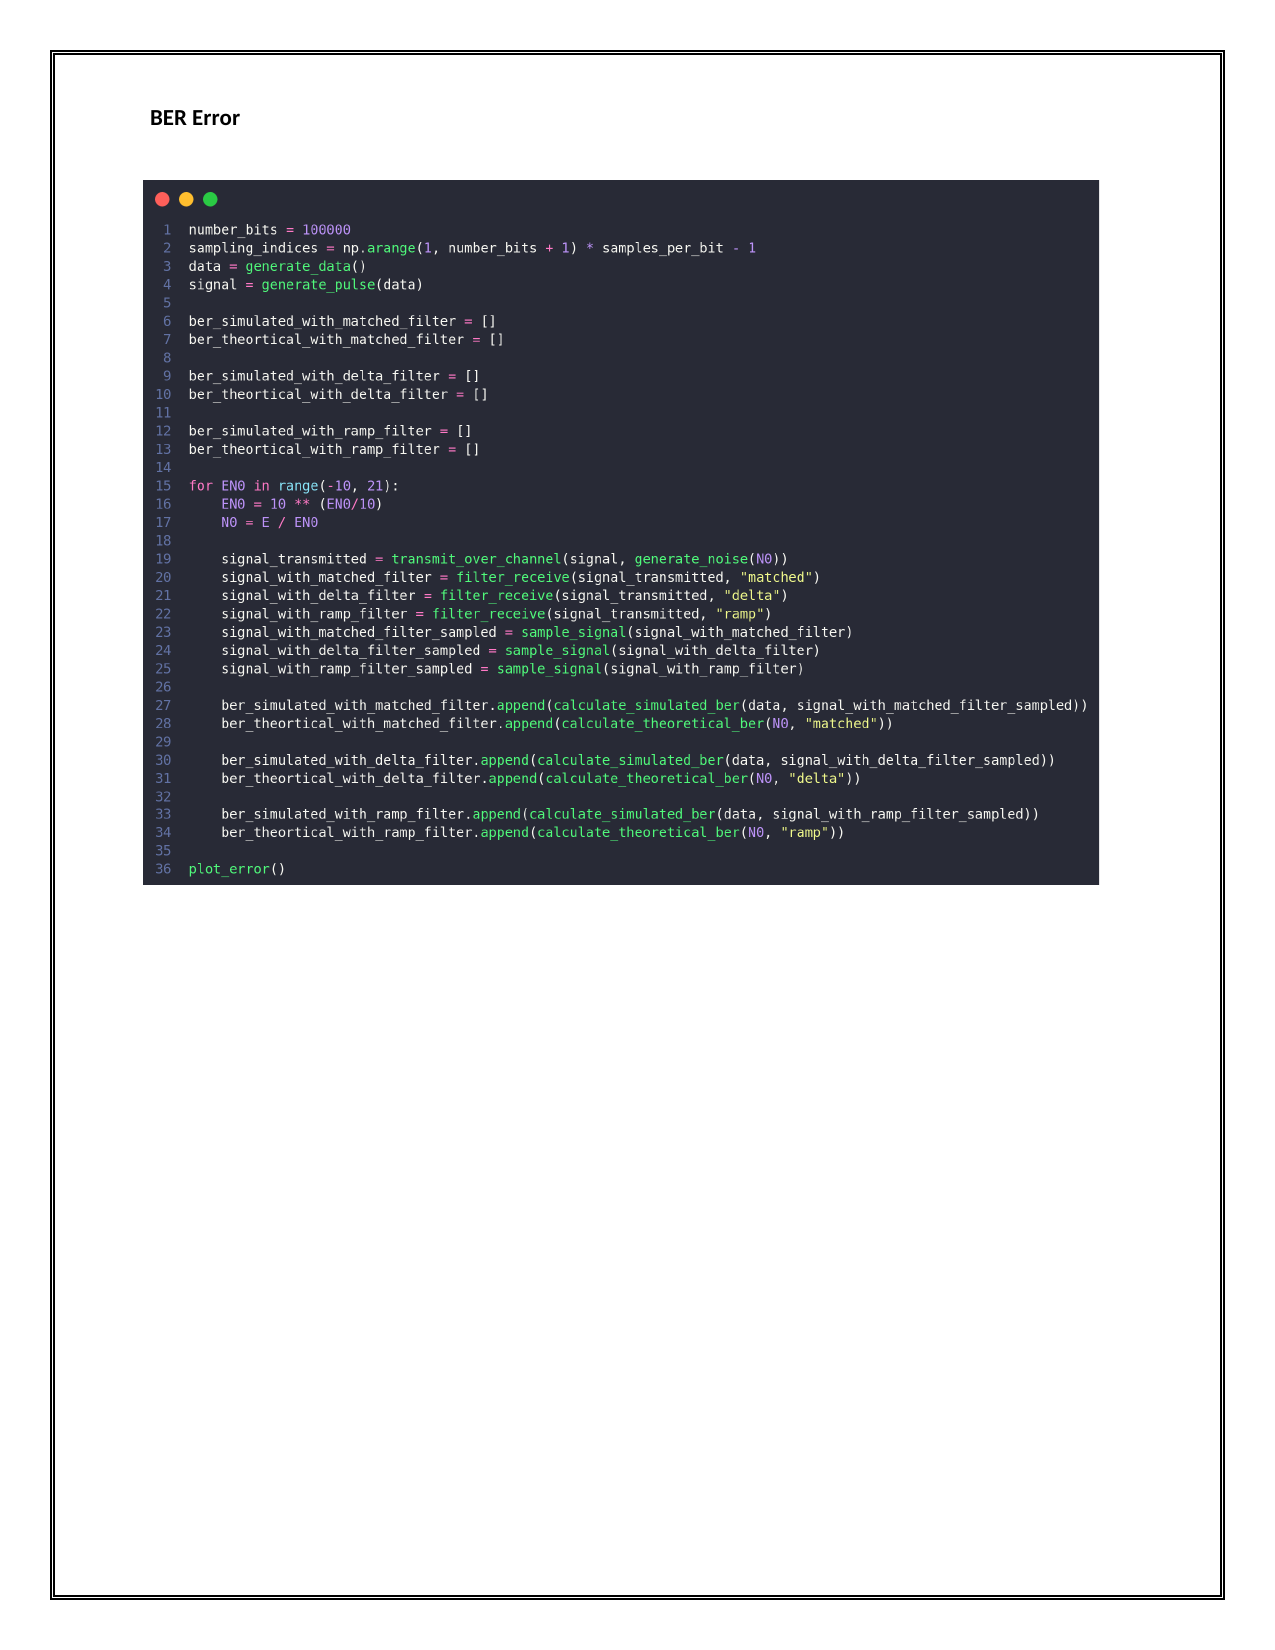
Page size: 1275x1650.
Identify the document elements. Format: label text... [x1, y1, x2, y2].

picture [143, 180, 1100, 885]
text BER Error [150, 103, 1200, 131]
